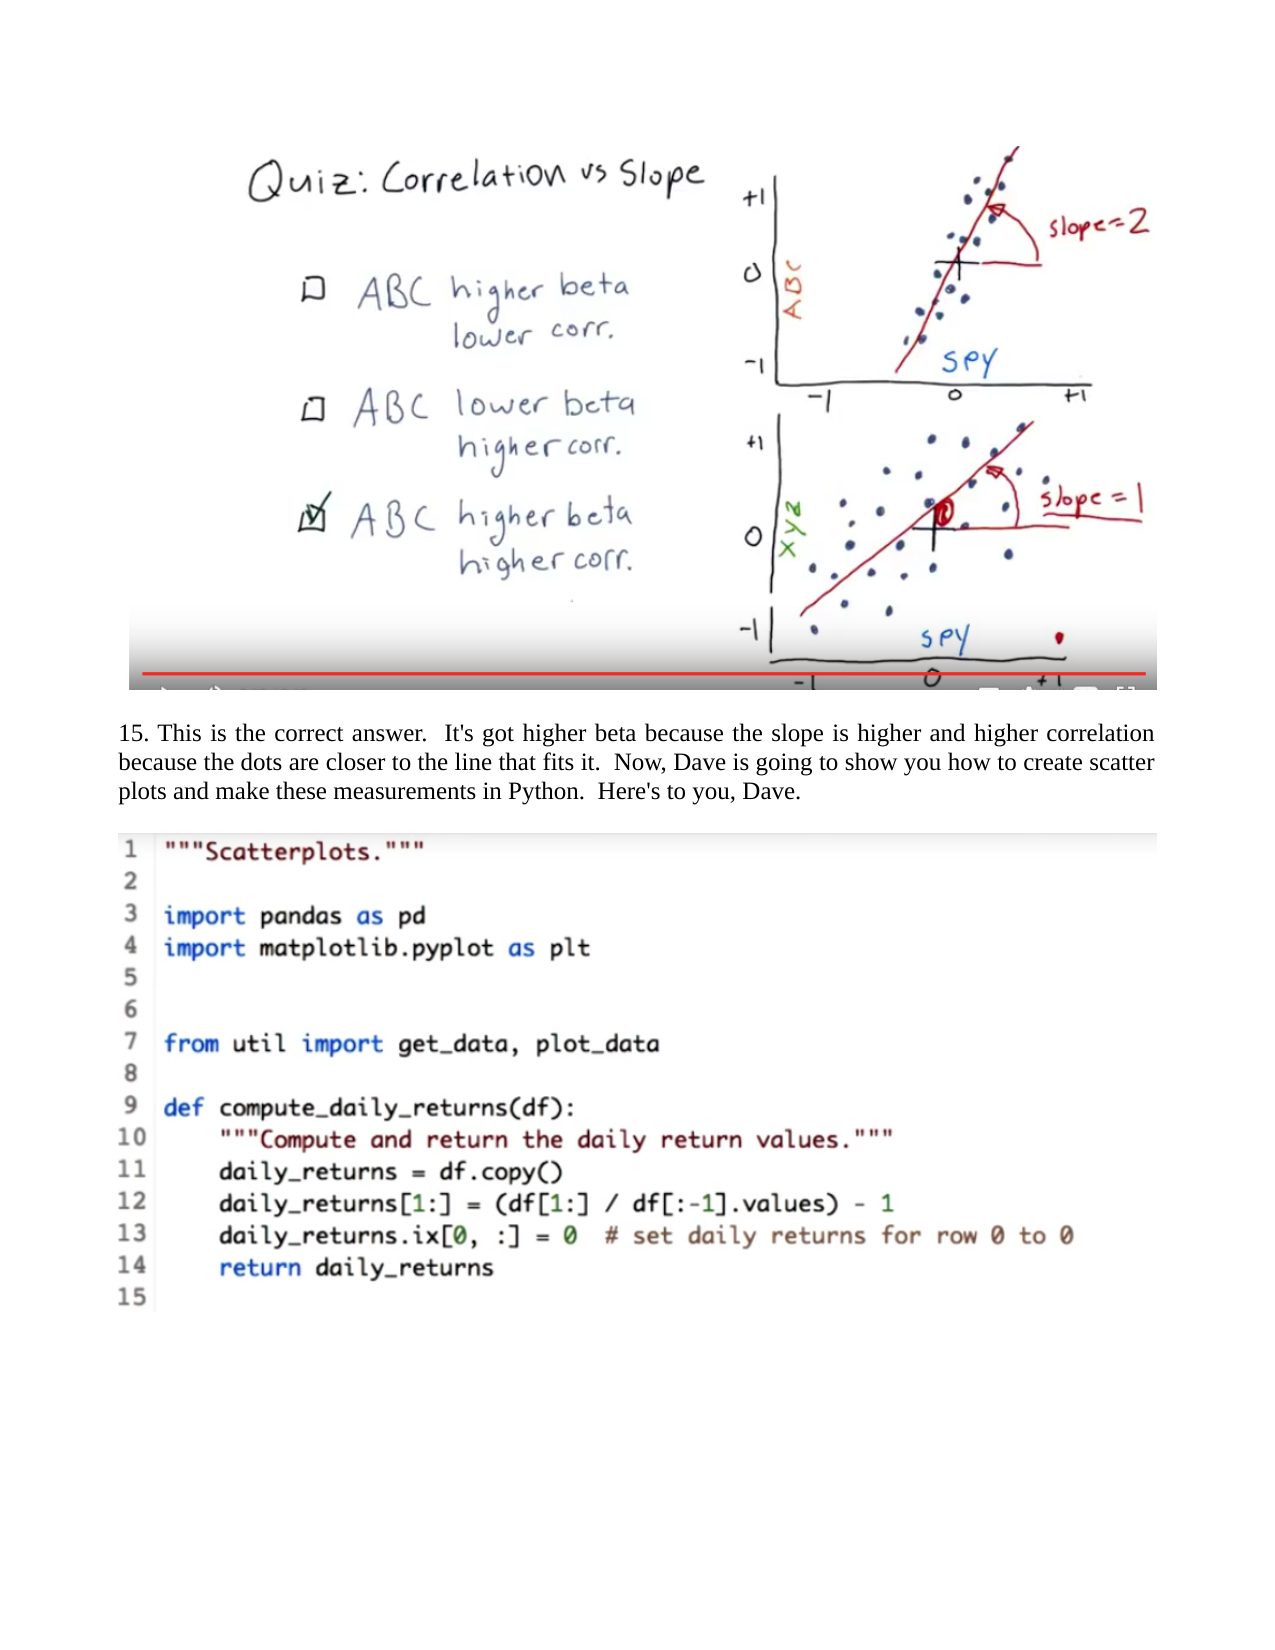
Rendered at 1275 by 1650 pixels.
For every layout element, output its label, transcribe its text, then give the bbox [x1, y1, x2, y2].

picture [118, 146, 1157, 690]
picture [118, 833, 1157, 1312]
text 15. This is the correct answer. It's got higher beta because the slope is higher and higher correlation because the dots are closer to the line that fits it. Now, Dave is going to show you how to create scatter plots and make these measurements in Python. Here's to you, Dave. [118, 718, 1157, 804]
